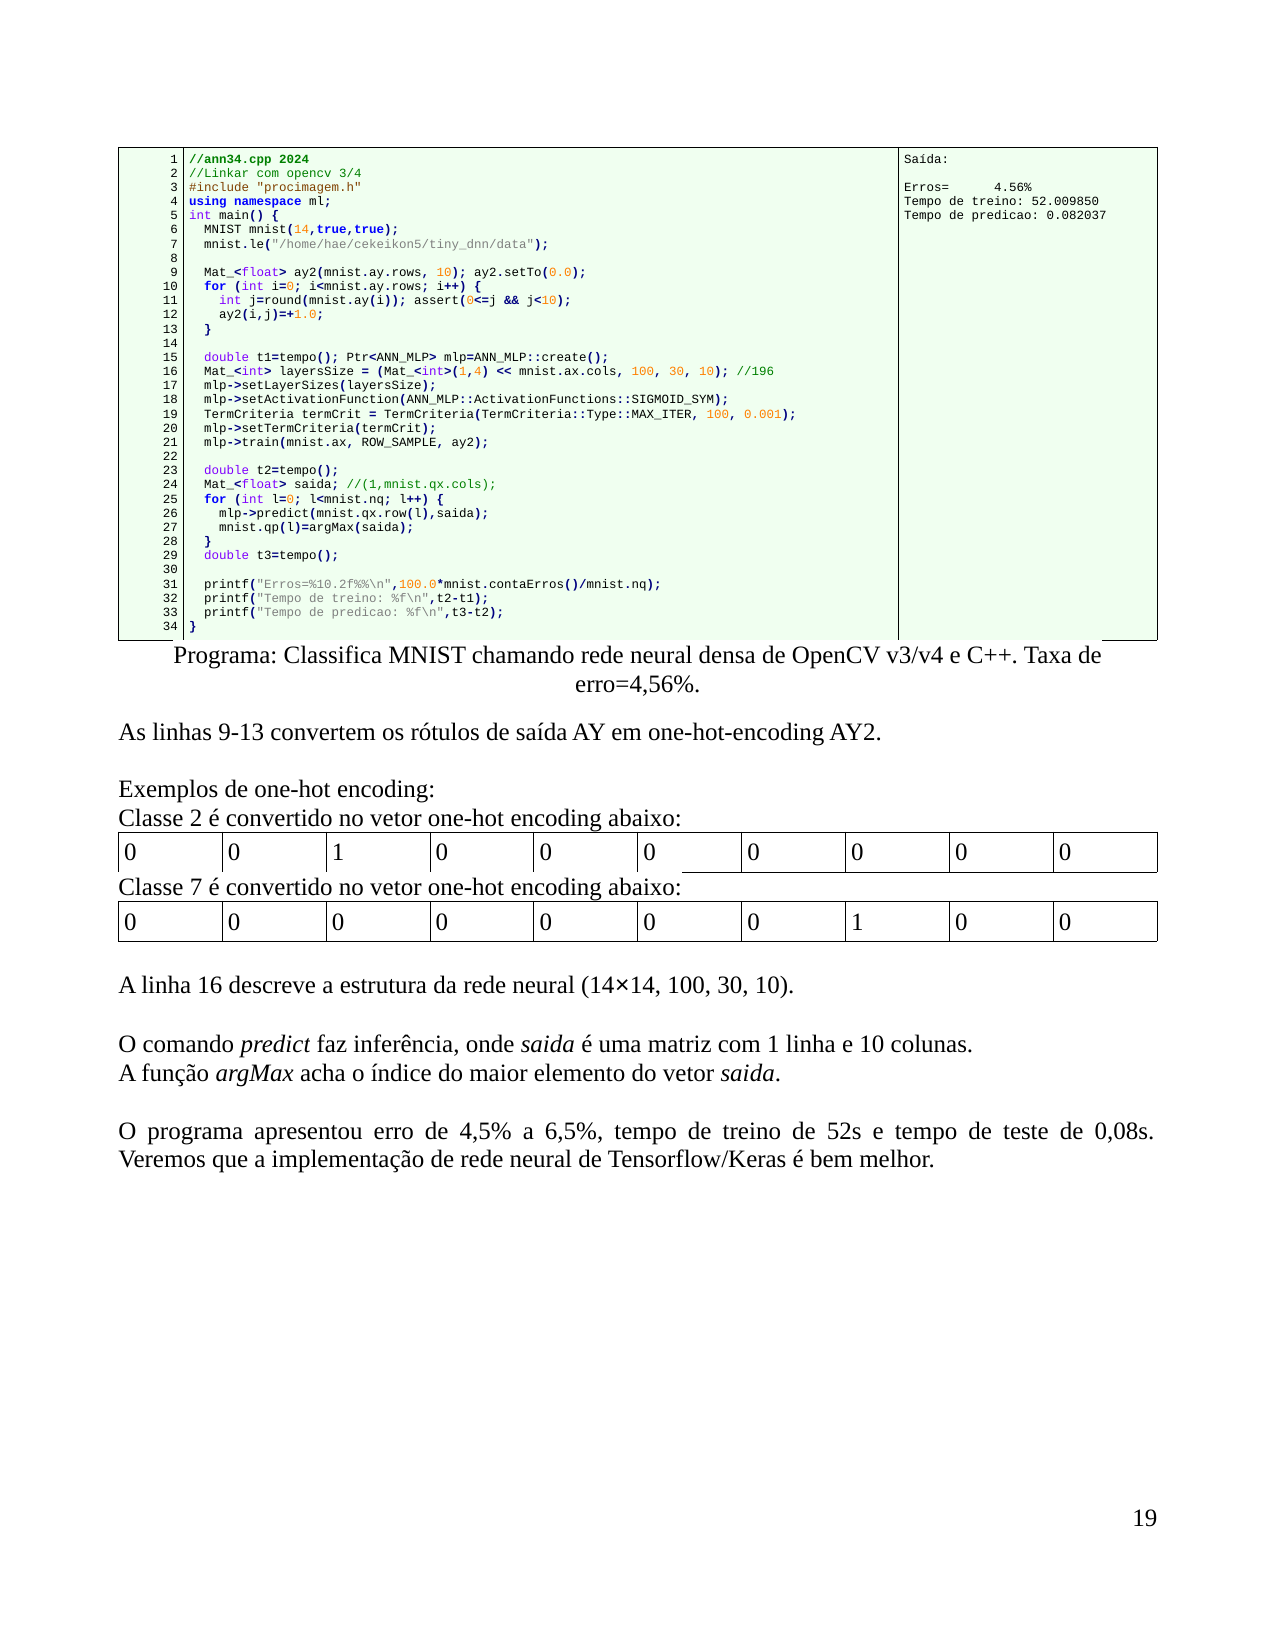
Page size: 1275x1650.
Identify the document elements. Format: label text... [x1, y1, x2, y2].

table_header 0 [223, 833, 326, 872]
table_header 0 [431, 833, 533, 872]
table_header 0 [119, 902, 222, 941]
table_header 0 [846, 833, 949, 872]
table_header 0 [638, 833, 741, 872]
text O comando predict faz inferência, onde saida é uma matriz com 1 linha e 10 colunas. [118, 1029, 1157, 1058]
table_header 0 [223, 902, 326, 941]
table_header 0 [534, 902, 637, 941]
table_header 0 [431, 902, 533, 941]
table_header Saída: Erros= 4.56% Tempo de treino: 52.009850 Tempo de predicao: 0.082037 [899, 148, 1157, 640]
text A linha 16 descreve a estrutura da rede neural (14×14, 100, 30, 10). [118, 970, 1157, 1001]
table_header 0 [742, 902, 845, 941]
text As linhas 9-13 convertem os rótulos de saída AY em one-hot-encoding AY2. [118, 717, 1157, 745]
text O programa apresentou erro de 4,5% a 6,5%, tempo de treino de 52s e tempo de teste de 0,08s. Veremos que a implementação de rede neural de Tensorflow/Keras é bem melhor. [118, 1116, 1157, 1173]
table_header 0 [327, 902, 430, 941]
table_header 0 [742, 833, 845, 872]
table_header 1 [846, 902, 949, 941]
table_header 0 [534, 833, 637, 872]
table_header 0 [1054, 833, 1157, 872]
text A função argMax acha o índice do maior elemento do vetor saida. [118, 1058, 1157, 1087]
table_header 0 [1054, 902, 1157, 941]
text Programa: Classifica MNIST chamando rede neural densa de OpenCV v3/v4 e C++. Taxa de erro=4,56%. [118, 641, 1157, 698]
table_header 0 [638, 902, 741, 941]
table_header 0 [950, 902, 1053, 941]
text Classe 7 é convertido no vetor one-hot encoding abaixo: [118, 873, 1157, 901]
table_header 1 [327, 833, 430, 872]
table_header //ann34.cpp 2024 //Linkar com opencv 3/4 #include "procimagem.h" using namespace ml; int main() { MNIST mnist(14,true,true); mnist.le("/home/hae/cekeikon5/tiny_dnn/data"); Mat_<float> ay2(mnist.ay.rows, 10); ay2.setTo(0.0); for (int i=0; i<mnist.ay.rows; i++) { int j=round(mnist.ay(i)); assert(0<=j && j<10); ay2(i,j)=+1.0; } double t1=tempo(); Ptr<ANN_MLP> mlp=ANN_MLP::create(); Mat_<int> layersSize = (Mat_<int>(1,4) << mnist.ax.cols, 100, 30, 10); //196 mlp->setLayerSizes(layersSize); mlp->setActivationFunction(ANN_MLP::ActivationFunctions::SIGMOID_SYM); TermCriteria termCrit = TermCriteria(TermCriteria::Type::MAX_ITER, 100, 0.001); mlp->setTermCriteria(termCrit); mlp->train(mnist.ax, ROW_SAMPLE, ay2); double t2=tempo(); Mat_<float> saida; //(1,mnist.qx.cols); for (int l=0; l<mnist.nq; l++) { mlp->predict(mnist.qx.row(l),saida); mnist.qp(l)=argMax(saida); } double t3=tempo(); printf("Erros=%10.2f%%\n",100.0*mnist.contaErros()/mnist.nq); printf("Tempo de treino: %f\n",t2-t1); printf("Tempo de predicao: %f\n",t3-t2); } [184, 148, 898, 640]
table_header 1 2 3 4 5 6 7 8 9 10 11 12 13 14 15 16 17 18 19 20 21 22 23 24 25 26 27 28 29 30 31 32 33 34 [119, 148, 183, 640]
table_header 0 [119, 833, 222, 872]
text Classe 2 é convertido no vetor one-hot encoding abaixo: [118, 803, 1157, 832]
table_header 0 [950, 833, 1053, 872]
text Exemplos de one-hot encoding: [118, 774, 1157, 803]
